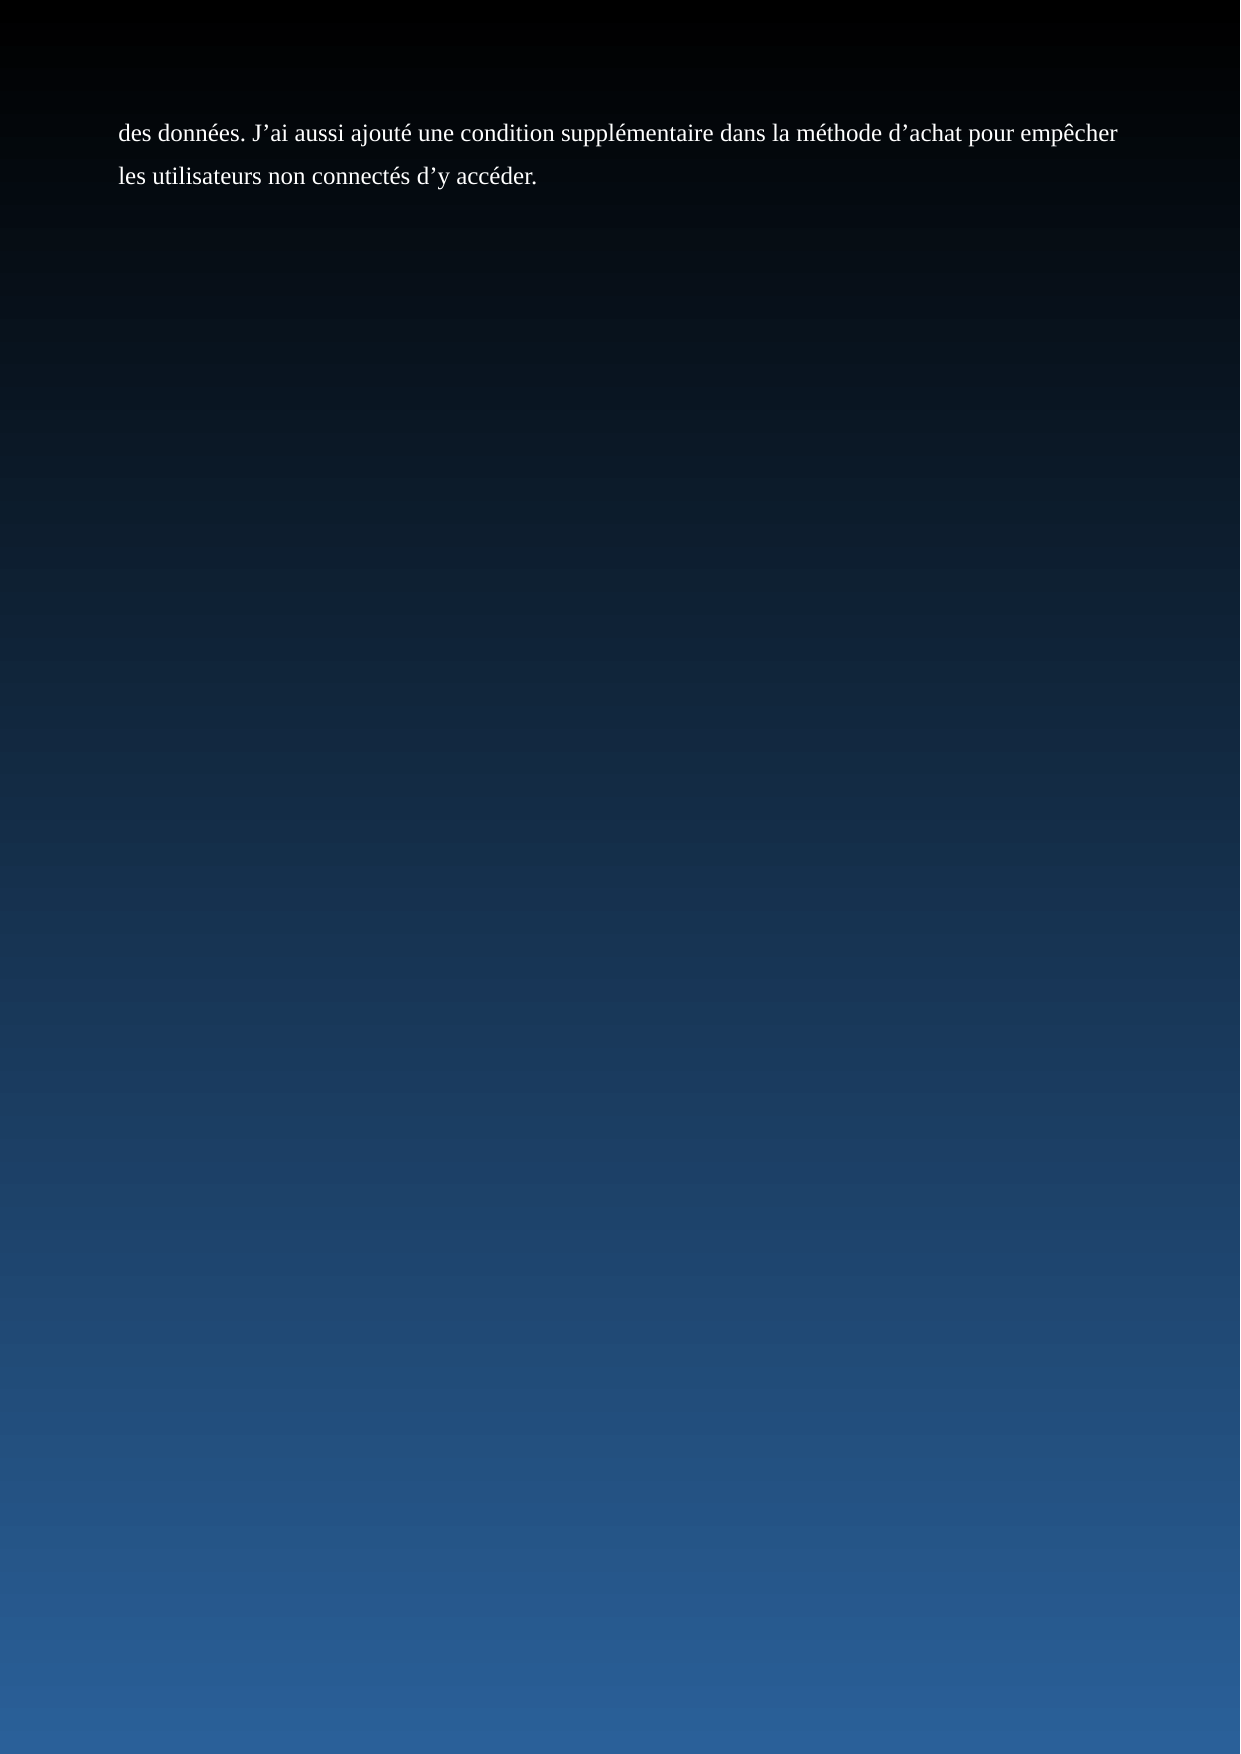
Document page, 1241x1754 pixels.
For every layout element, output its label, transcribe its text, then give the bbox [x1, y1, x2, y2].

text des données. J’ai aussi ajouté une condition supplémentaire dans la méthode d’achat pour empêcher les utilisateurs non connectés d’y accéder. [118, 118, 1122, 190]
